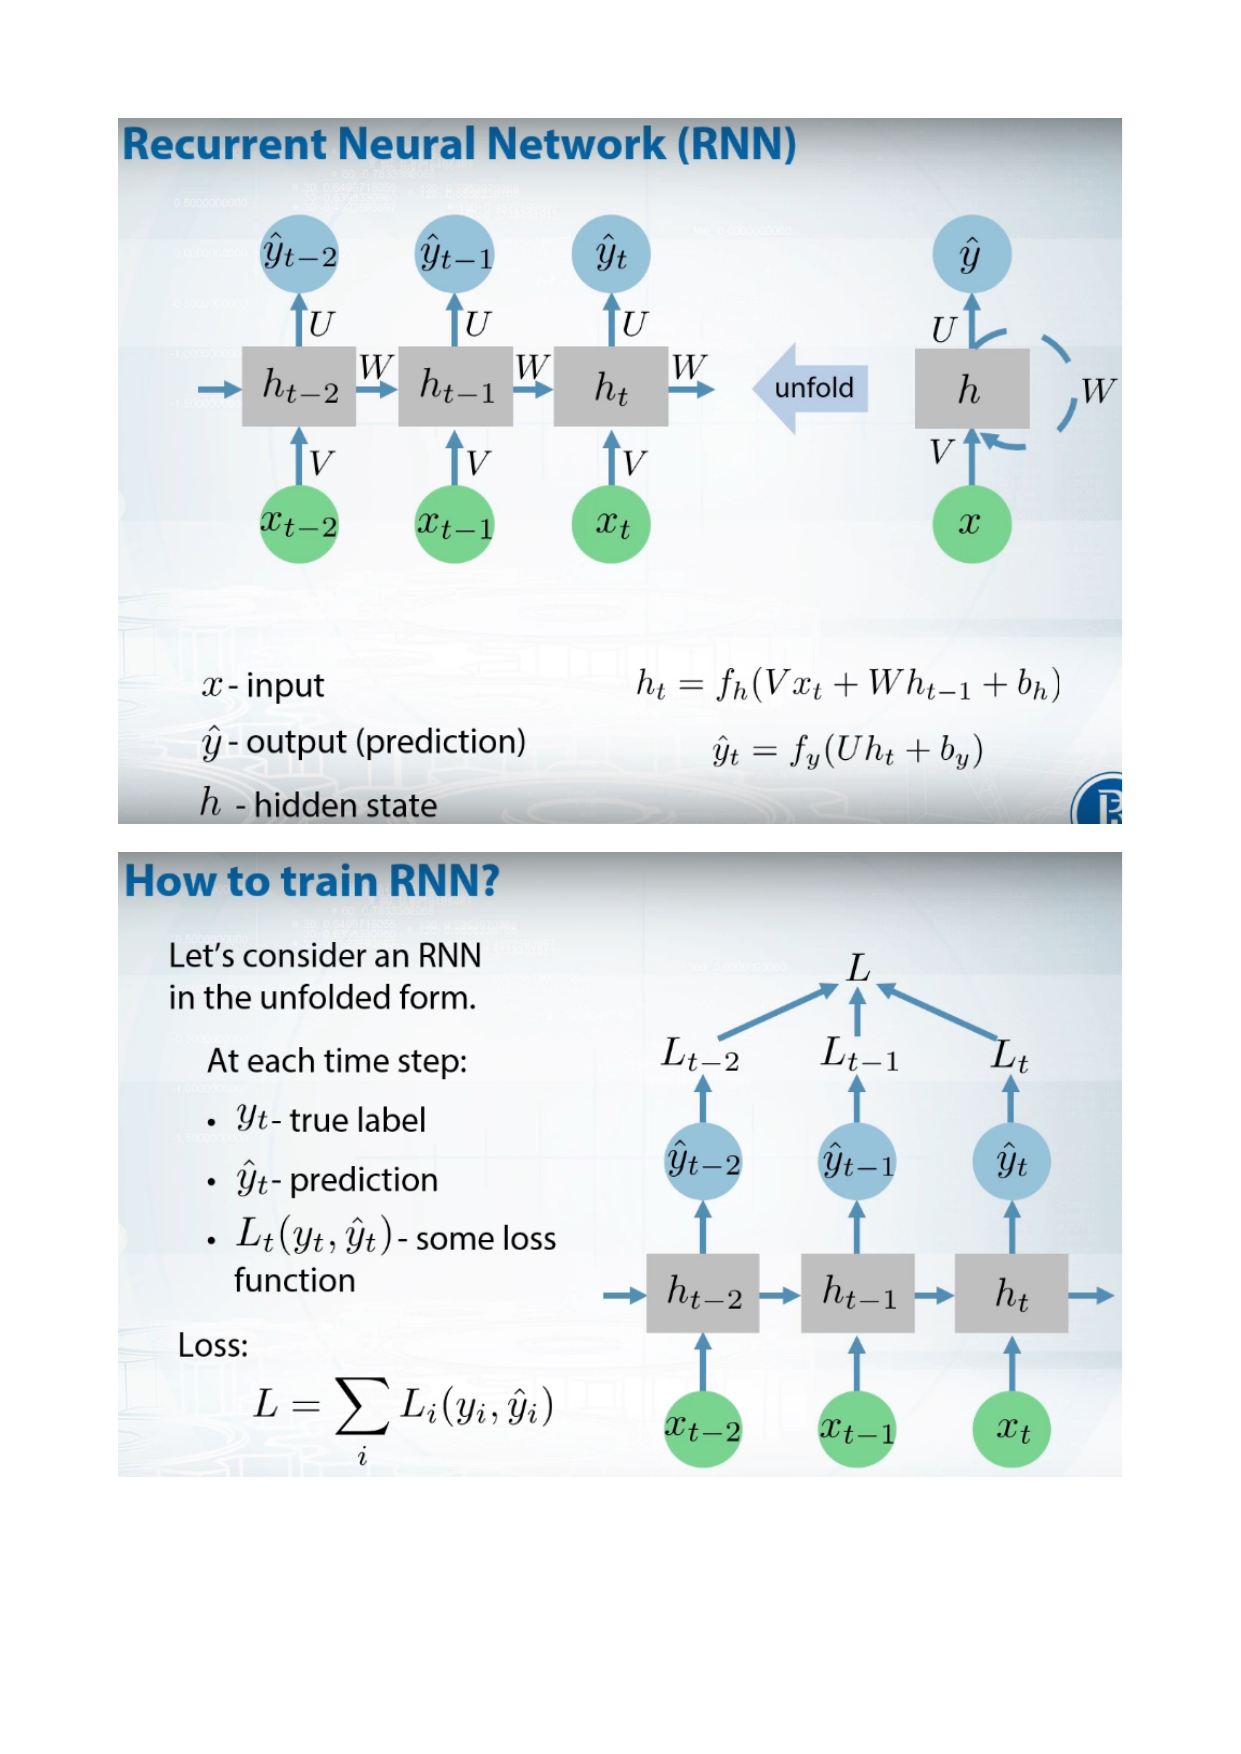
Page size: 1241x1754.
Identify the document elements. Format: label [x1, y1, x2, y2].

picture [118, 852, 1123, 1477]
picture [118, 118, 1123, 824]
